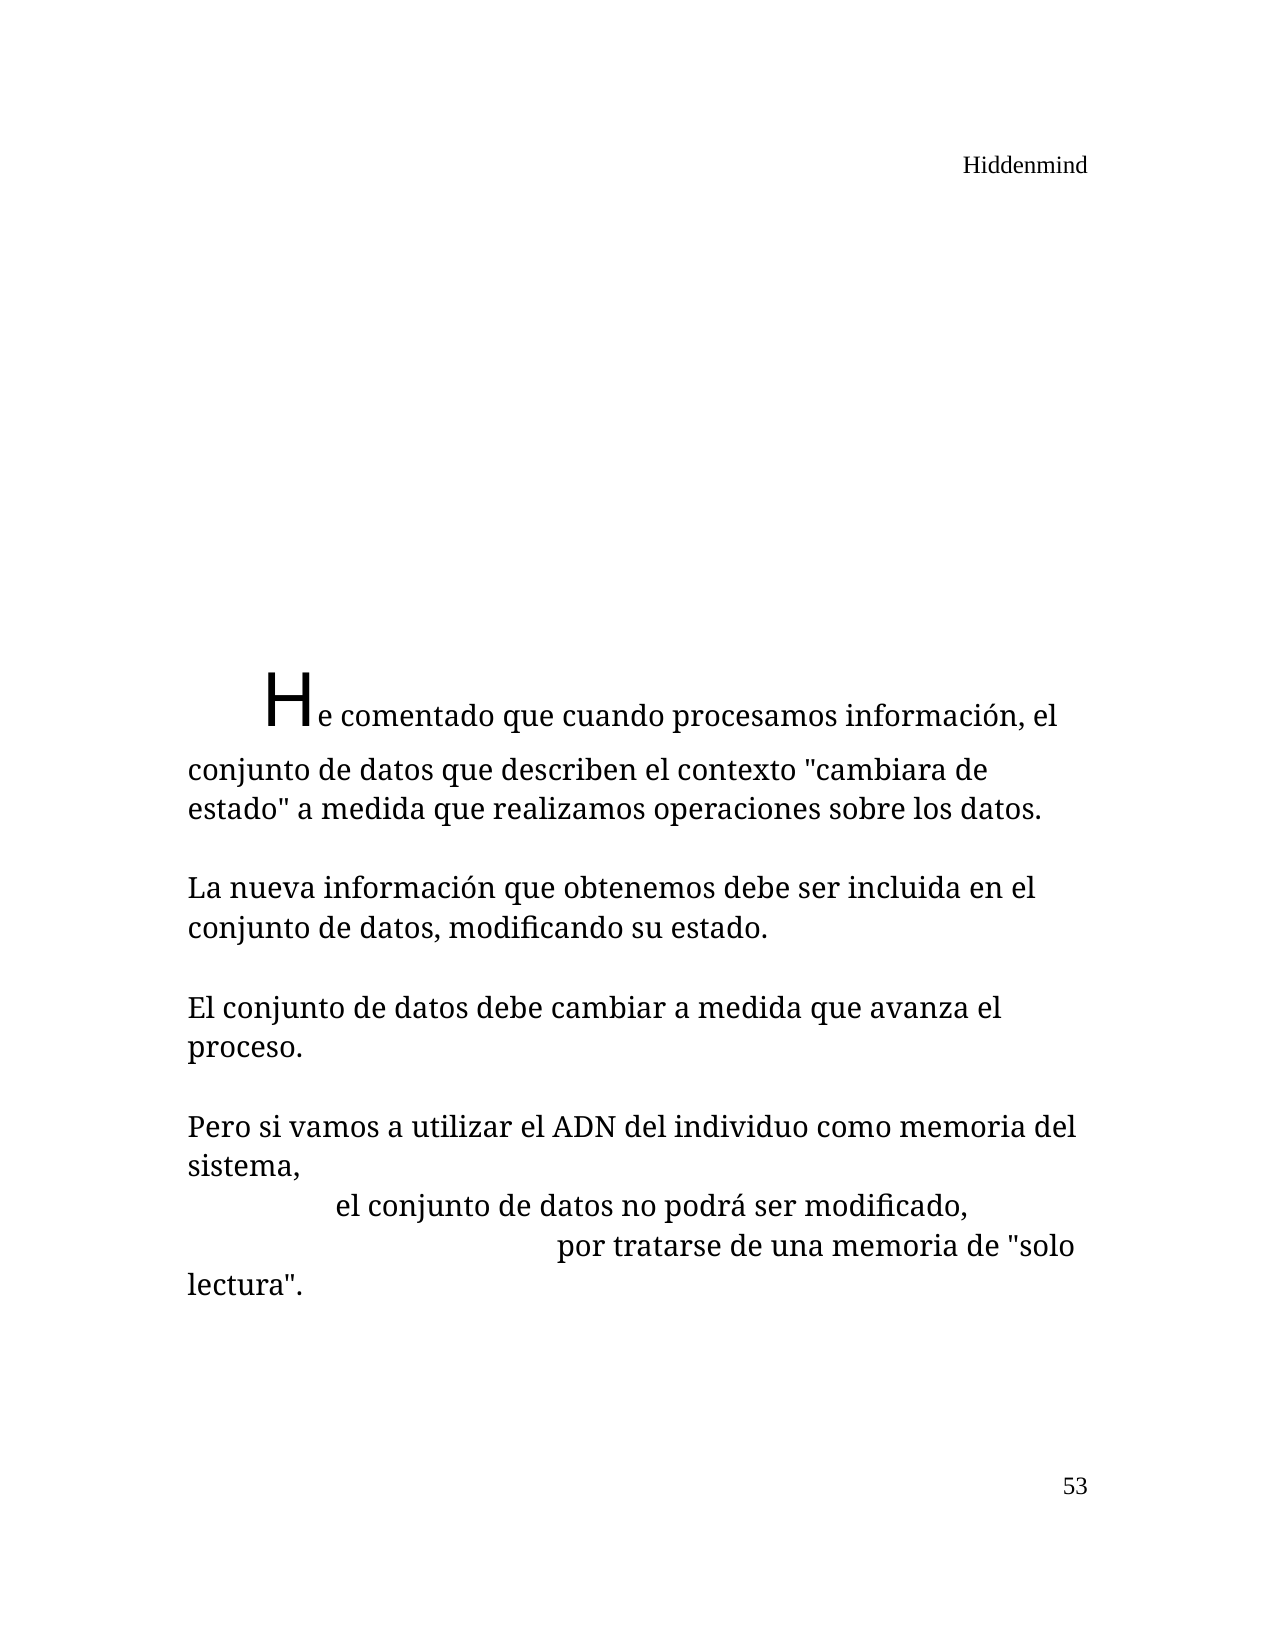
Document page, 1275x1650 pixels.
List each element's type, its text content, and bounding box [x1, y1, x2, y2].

text Pero si vamos a utilizar el ADN del individuo como memoria del sistema, [187, 1106, 1087, 1185]
text He comentado que cuando procesamos información, el conjunto de datos que describen el contexto "cambiara de estado" a medida que realizamos operaciones sobre los datos. [187, 647, 1087, 828]
text por tratarse de una memoria de "solo lectura". [187, 1225, 1087, 1304]
text el conjunto de datos no podrá ser modificado, [187, 1185, 1087, 1225]
text La nueva información que obtenemos debe ser incluida en el conjunto de datos, modificando su estado. [187, 868, 1087, 947]
text El conjunto de datos debe cambiar a medida que avanza el proceso. [187, 987, 1087, 1066]
